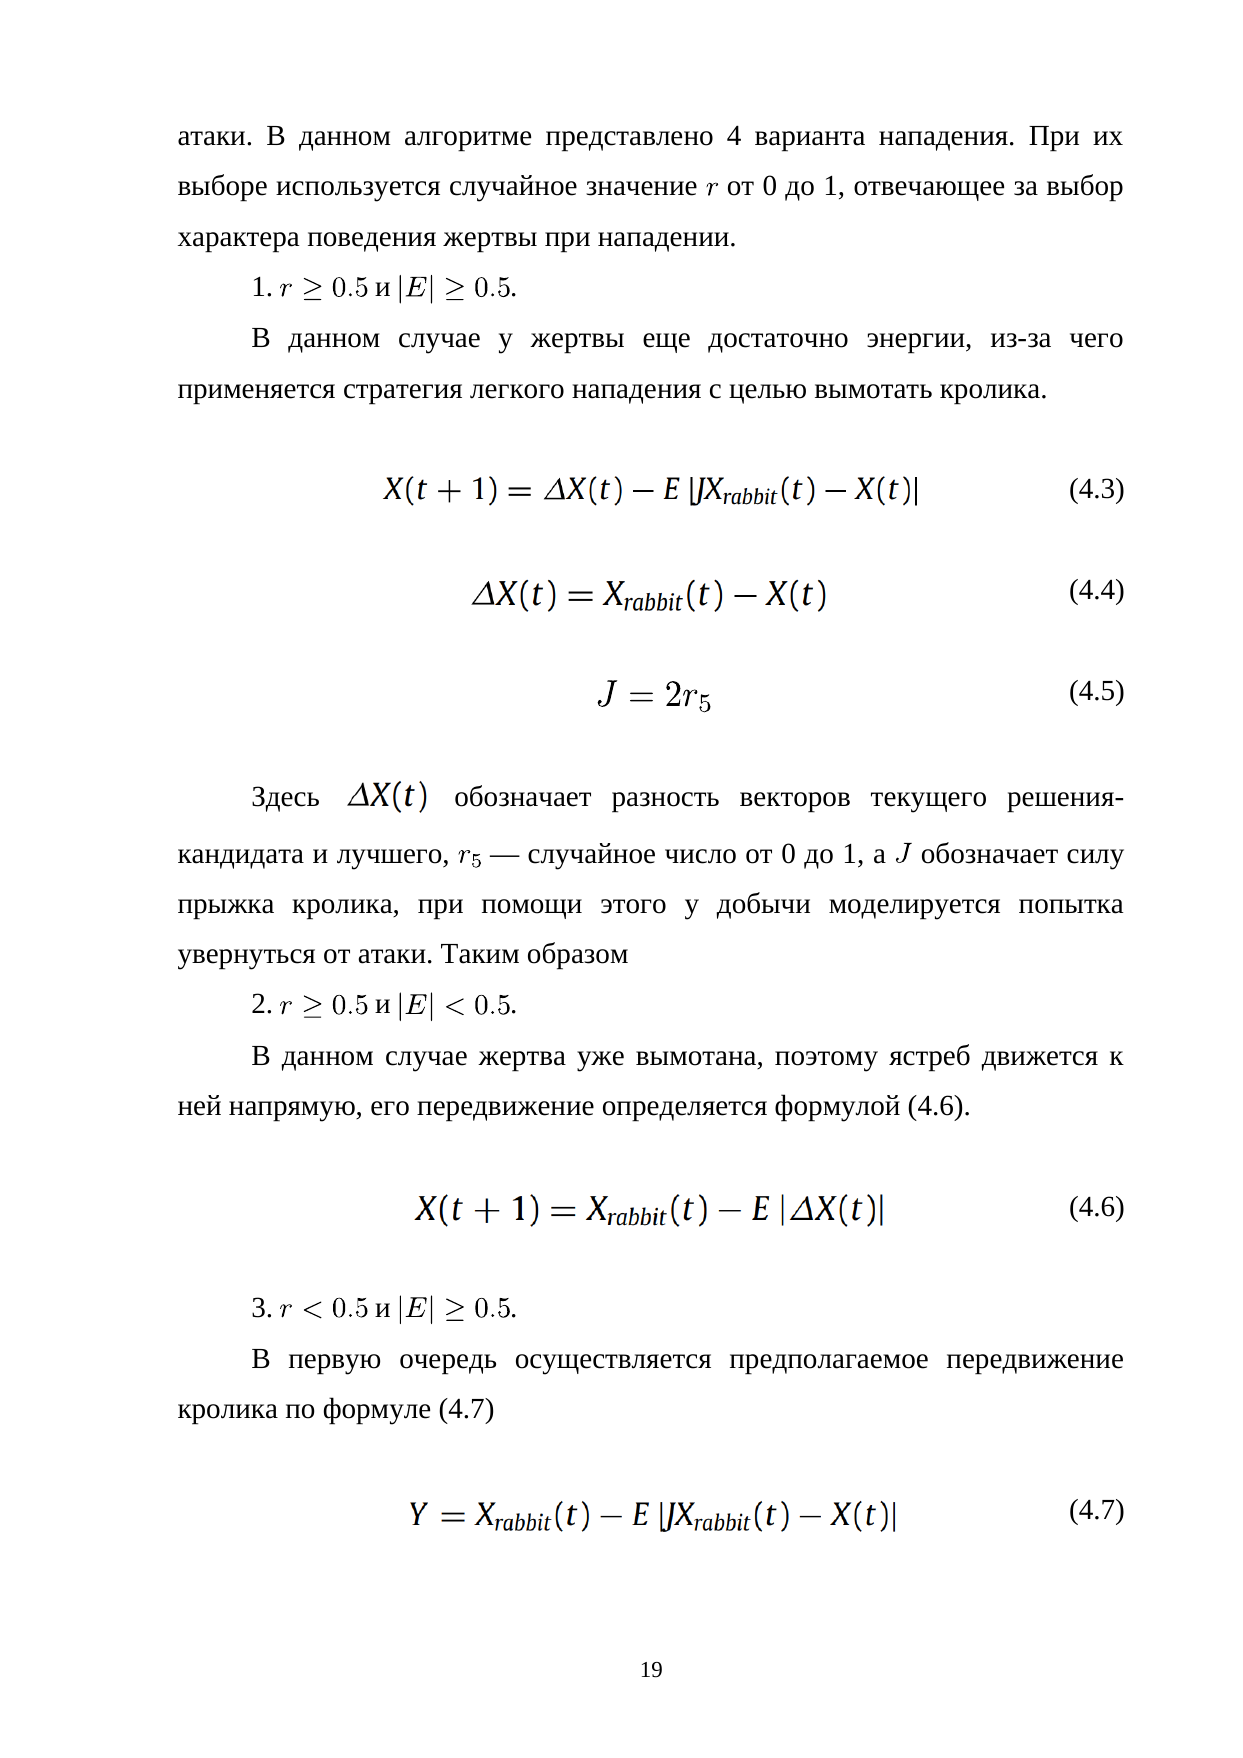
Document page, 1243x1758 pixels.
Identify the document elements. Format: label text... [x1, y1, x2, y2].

text (4.4) [843, 572, 1124, 606]
text атаки. В данном алгоритме представлено 4 варианта нападения. При их выборе используется случайное значение от 0 до 1, отвечающее за выбор характера поведения жертвы при нападении. [177, 118, 1124, 252]
picture [459, 566, 843, 625]
text [177, 1492, 396, 1526]
text Здесь обозначает разность векторов текущего решения-кандидата и лучшего, — случайное число от 0 до 1, а обозначает силу прыжка кролика, при помощи этого у добычи моделируется попытка увернуться от атаки. Таким образом [177, 773, 1124, 970]
text 3. и . [177, 1290, 1124, 1324]
text (4.5) [177, 673, 1124, 706]
text В данном случае у жертвы еще достаточно энергии, из-за чего применяется стратегия легкого нападения с целью вымотать кролика. [177, 321, 1124, 404]
text (4.3) [926, 471, 1124, 505]
text (4.6) [894, 1189, 1124, 1223]
picture [342, 776, 432, 816]
text В данном случае жертва уже вымотана, поэтому ястреб движется к ней напрямую, его передвижение определяется формулой (4.6). [177, 1038, 1124, 1122]
picture [407, 1183, 894, 1235]
text 1. и . [177, 269, 1124, 304]
text [177, 1189, 407, 1223]
text [177, 572, 459, 606]
text [177, 471, 376, 505]
picture [376, 463, 926, 520]
text В первую очередь осуществляется предполагаемое передвижение кролика по формуле (4.7) [177, 1341, 1124, 1425]
picture [396, 1487, 906, 1544]
text 2. и . [177, 987, 1124, 1021]
text (4.7) [906, 1492, 1124, 1526]
